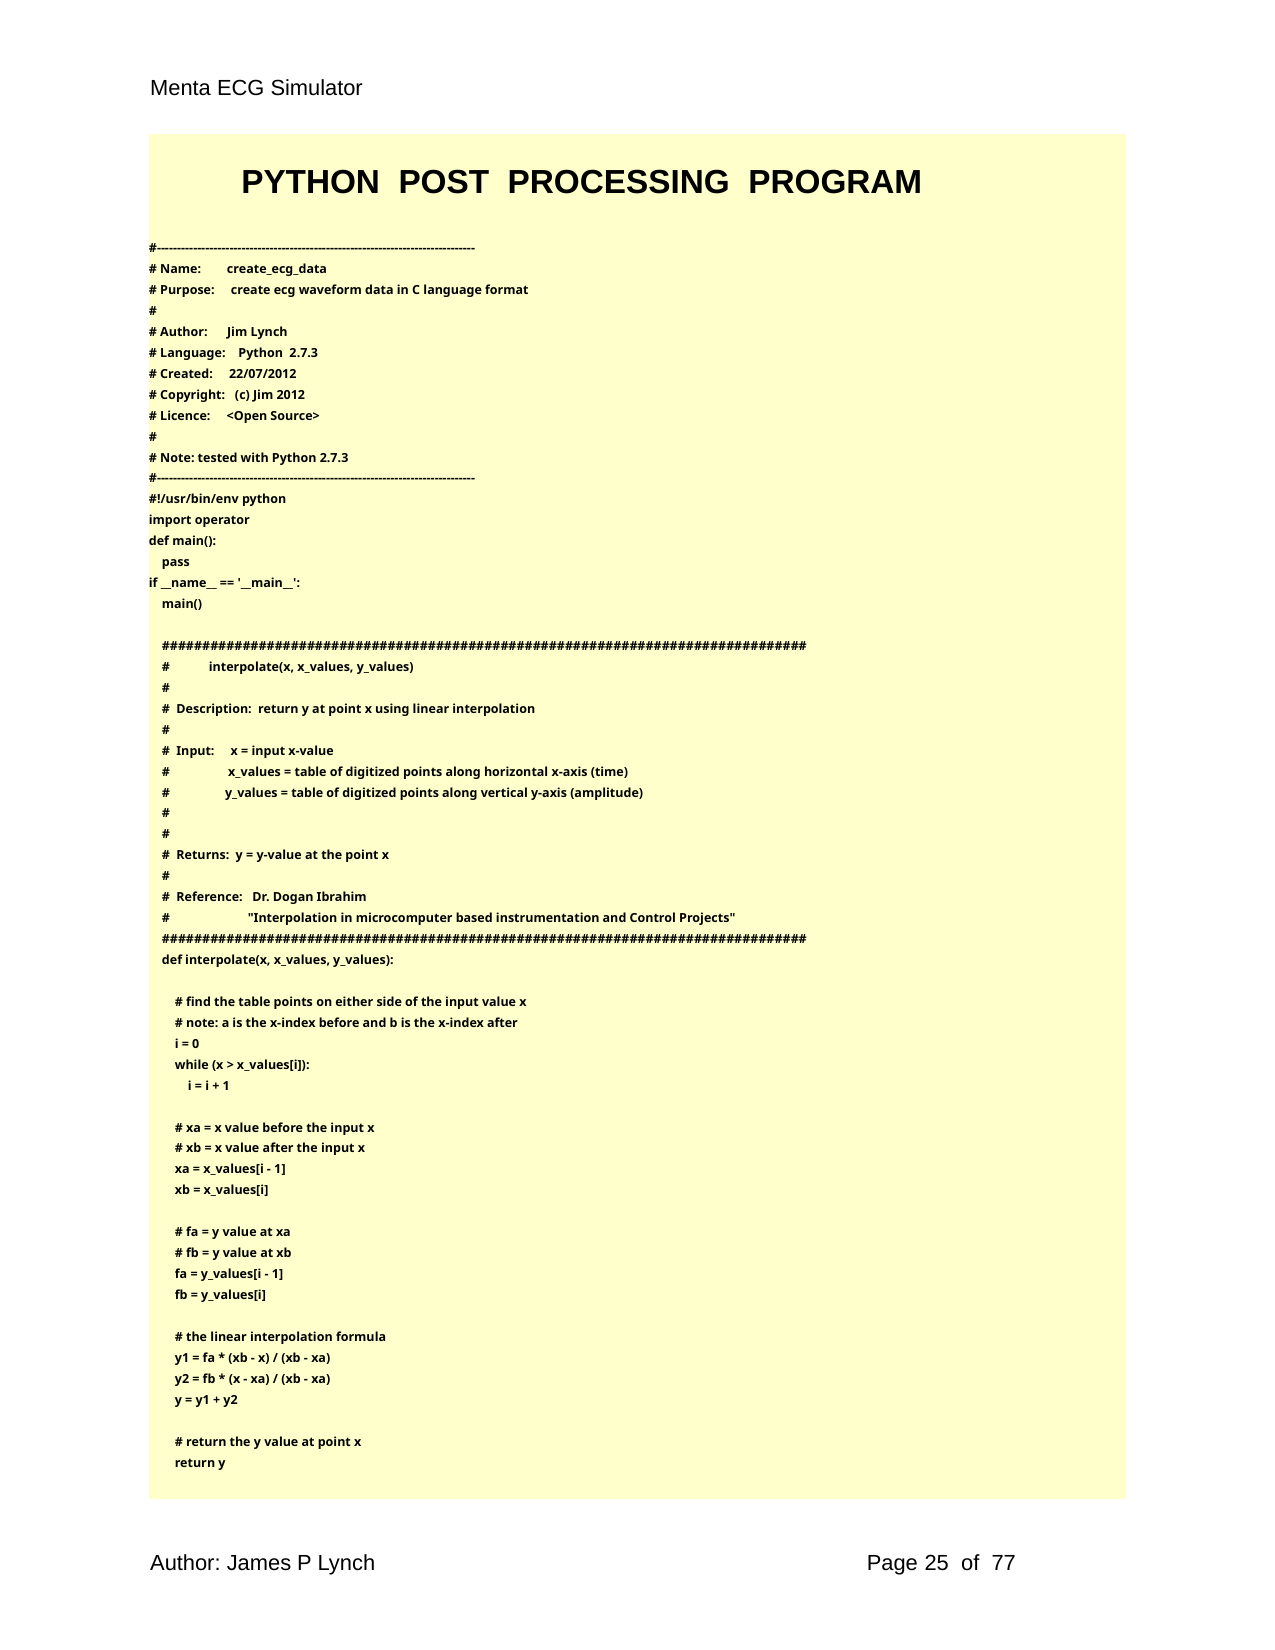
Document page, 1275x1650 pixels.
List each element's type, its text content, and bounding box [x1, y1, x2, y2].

text # Author: [149, 327, 228, 339]
text y = y1 + y2 [149, 1394, 1126, 1407]
text # interpolate(x, x_values, y_values) [149, 662, 1126, 674]
text import operator [149, 515, 1126, 527]
text #------------------------------------------------------------------------------- [149, 473, 1126, 485]
text # Created: 22/07/2012 [149, 369, 1126, 381]
text # y_values = table of digitized points along vertical y-axis (amplitude) [149, 787, 1126, 799]
text main() [149, 599, 1126, 611]
text # Input: x = input x-value [149, 746, 1126, 757]
text # [149, 724, 1126, 737]
text # Licence: <Open Source> [149, 411, 1126, 422]
text xa = x_values[i - 1] [149, 1164, 1126, 1176]
text # the linear interpolation formula [149, 1332, 1126, 1344]
text xb = x_values[i] [149, 1185, 1126, 1197]
text # Returns: y = y-value at the point x [149, 850, 1126, 862]
text # fa = y value at xa [149, 1227, 1126, 1239]
text # [149, 829, 1126, 841]
text # xa = x value before the input x [149, 1122, 1126, 1134]
text while (x > x_values[i]): [149, 1059, 1126, 1072]
text if __name__ == '__main__': [149, 578, 1126, 590]
text # Description: return y at point x using linear interpolation [149, 704, 1126, 716]
text y1 = fa * (xb - x) / (xb - xa) [149, 1353, 1126, 1365]
text fb = y_values[i] [149, 1290, 1126, 1302]
text # "Interpolation in microcomputer based instrumentation and Control Projects" [149, 913, 1126, 925]
text # [149, 431, 1126, 443]
text ################################################################################ [149, 641, 1126, 653]
text pass [149, 557, 1126, 569]
text #------------------------------------------------------------------------------- [149, 243, 1126, 255]
text # find the table points on either side of the input value x [149, 997, 1126, 1009]
text # Name: create_ecg_data [149, 264, 1126, 276]
text # [149, 871, 1126, 883]
text fa = y_values[i - 1] [149, 1269, 1126, 1281]
text i = i + 1 [149, 1081, 1126, 1092]
text #!/usr/bin/env python [149, 494, 1126, 506]
text y2 = fb * (x - xa) / (xb - xa) [149, 1374, 1126, 1386]
text def interpolate(x, x_values, y_values): [149, 955, 1126, 967]
text # return the y value at point x [149, 1436, 1126, 1448]
text # Note: tested with Python 2.7.3 [149, 452, 1126, 464]
text # Purpose: create ecg waveform data in C language format [149, 285, 1126, 297]
text # [149, 683, 1126, 695]
text PYTHON POST PROCESSING PROGRAM [149, 167, 1126, 201]
text def main(): [149, 536, 1126, 548]
text # Copyright: (c) Jim 2012 [149, 389, 1126, 402]
text # note: a is the x-index before and b is the x-index after [149, 1018, 1126, 1030]
text # xb = x value after the input x [149, 1143, 1126, 1155]
text ################################################################################ [149, 934, 1126, 946]
text # [149, 808, 1126, 820]
text Jim Lynch [228, 327, 1126, 339]
text # fb = y value at xb [149, 1248, 1126, 1260]
text # [149, 306, 1126, 318]
text # Reference: Dr. Dogan Ibrahim [149, 892, 1126, 904]
text # x_values = table of digitized points along horizontal x-axis (time) [149, 766, 1126, 778]
text i = 0 [149, 1039, 1126, 1051]
text return y [149, 1457, 1126, 1469]
text # Language: Python 2.7.3 [149, 348, 1126, 360]
